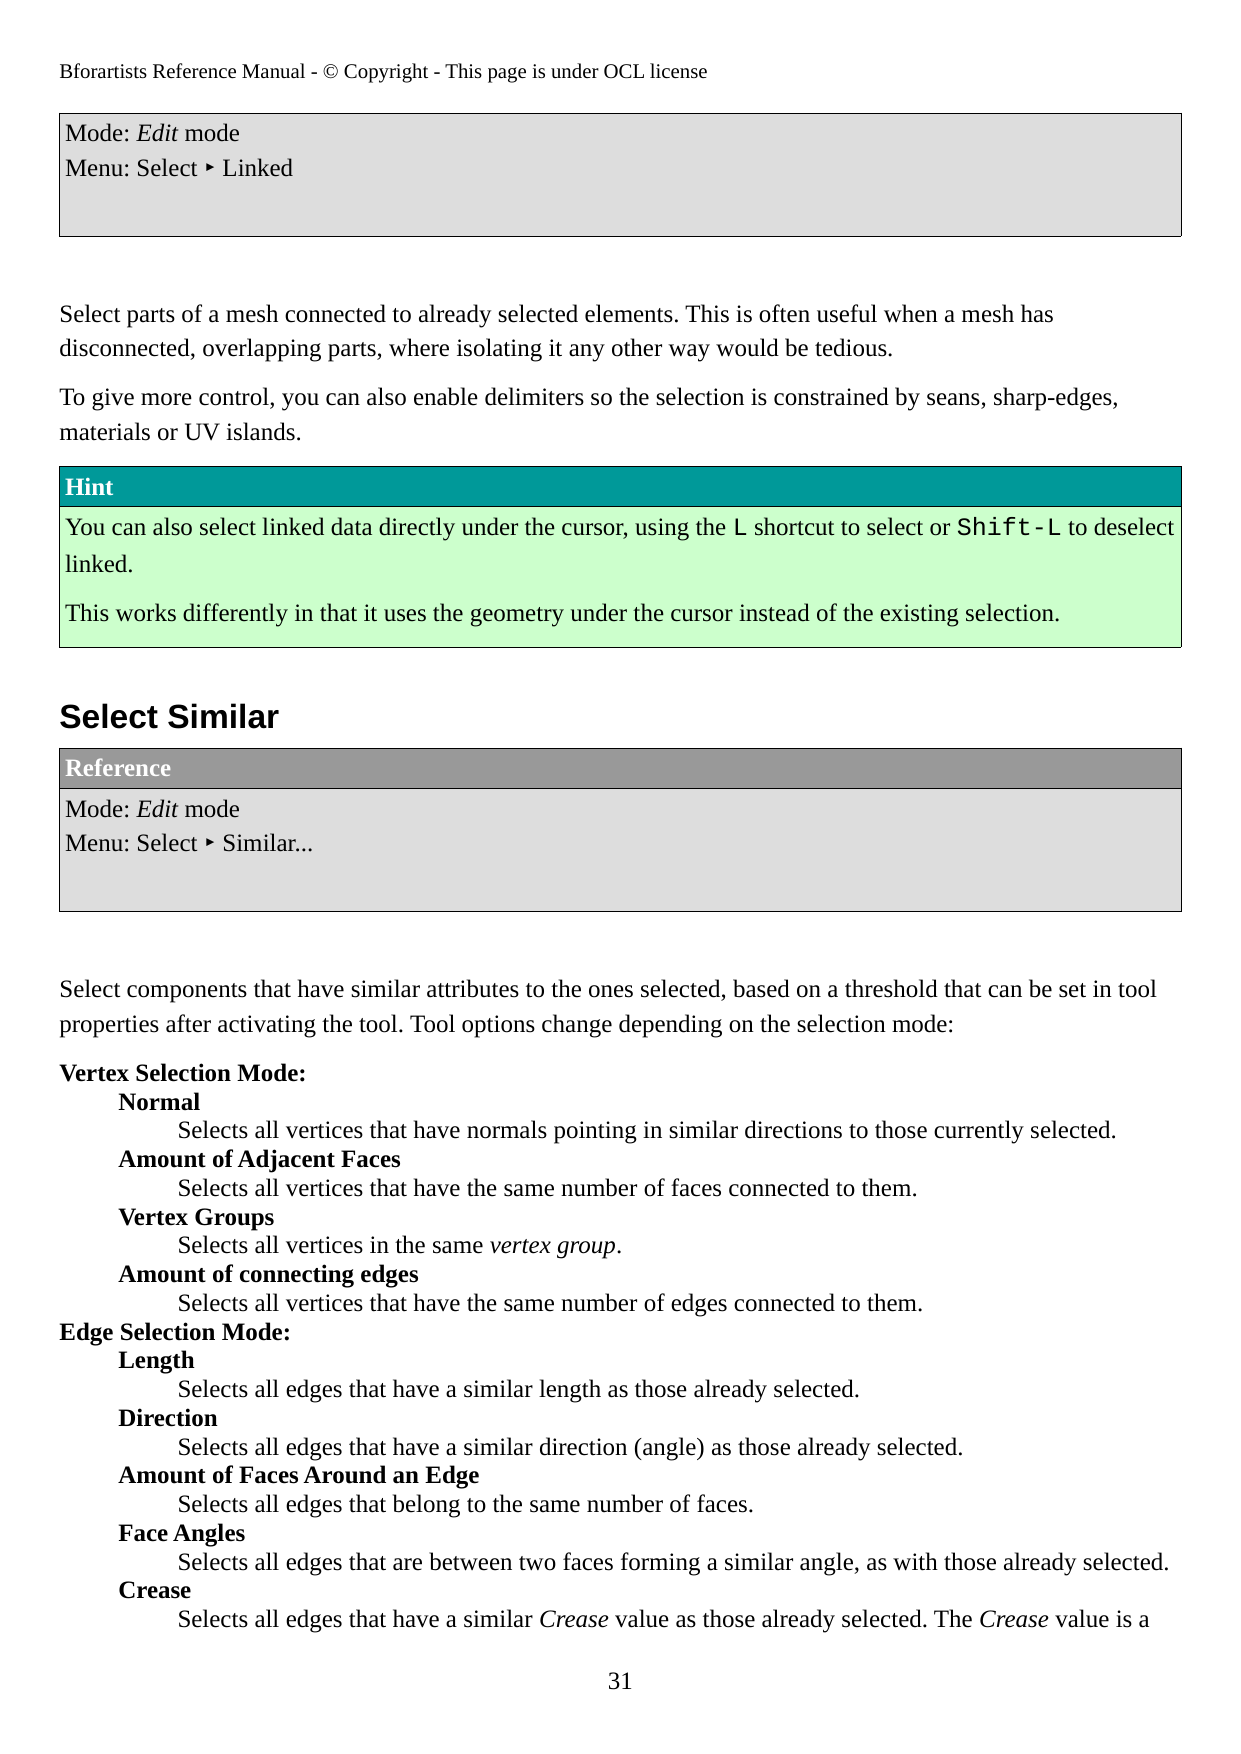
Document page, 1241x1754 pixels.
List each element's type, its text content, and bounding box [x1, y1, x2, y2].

subtitle Amount of Adjacent Faces [118, 1144, 1181, 1173]
subtitle Vertex Groups [118, 1202, 1181, 1230]
subtitle Select Similar [59, 697, 1181, 735]
text Select components that have similar attributes to the ones selected, based on a threshold that can be set in tool properties after activating the tool. Tool options change depending on the selection mode: [59, 974, 1181, 1038]
text Select parts of a mesh connected to already selected elements. This is often useful when a mesh has disconnected, overlapping parts, where isolating it any other way would be tedious. [59, 299, 1181, 362]
subtitle Normal [118, 1087, 1181, 1115]
table_header Hint [60, 467, 1181, 506]
subtitle Length [118, 1345, 1181, 1374]
list Selects all vertices that have the same number of edges connected to them. [177, 1288, 1181, 1317]
table_cell Mode: Edit mode Menu: Select ‣ Linked [60, 114, 1181, 236]
subtitle Direction [118, 1403, 1181, 1432]
list Selects all edges that belong to the same number of faces. [177, 1489, 1181, 1518]
list Selects all edges that have a similar direction (angle) as those already selected. [177, 1432, 1181, 1460]
subtitle Amount of connecting edges [118, 1259, 1181, 1288]
subtitle Amount of Faces Around an Edge [118, 1460, 1181, 1489]
table_header Reference [60, 749, 1181, 788]
table_cell Mode: Edit mode Menu: Select ‣ Similar... [60, 789, 1181, 911]
text To give more control, you can also enable delimiters so the selection is constrained by seans, sharp-edges, materials or UV islands. [59, 382, 1181, 446]
subtitle Face Angles [118, 1518, 1181, 1547]
list Selects all edges that are between two faces forming a similar angle, as with those already selected. [177, 1547, 1181, 1575]
subtitle Vertex Selection Mode: [59, 1058, 1181, 1087]
list Selects all vertices that have the same number of faces connected to them. [177, 1173, 1181, 1202]
list Selects all vertices that have normals pointing in similar directions to those currently selected. [177, 1115, 1181, 1144]
subtitle Edge Selection Mode: [59, 1317, 1181, 1345]
subtitle Crease [118, 1575, 1181, 1604]
list Selects all edges that have a similar Crease value as those already selected. The Crease value is a [177, 1604, 1181, 1633]
table_cell You can also select linked data directly under the cursor, using the L shortcut to select or Shift-L to deselect linked. This works differently in that it uses the geometry under the cursor instead of the existing selection. [60, 507, 1181, 647]
list Selects all vertices in the same vertex group. [177, 1230, 1181, 1259]
list Selects all edges that have a similar length as those already selected. [177, 1374, 1181, 1403]
